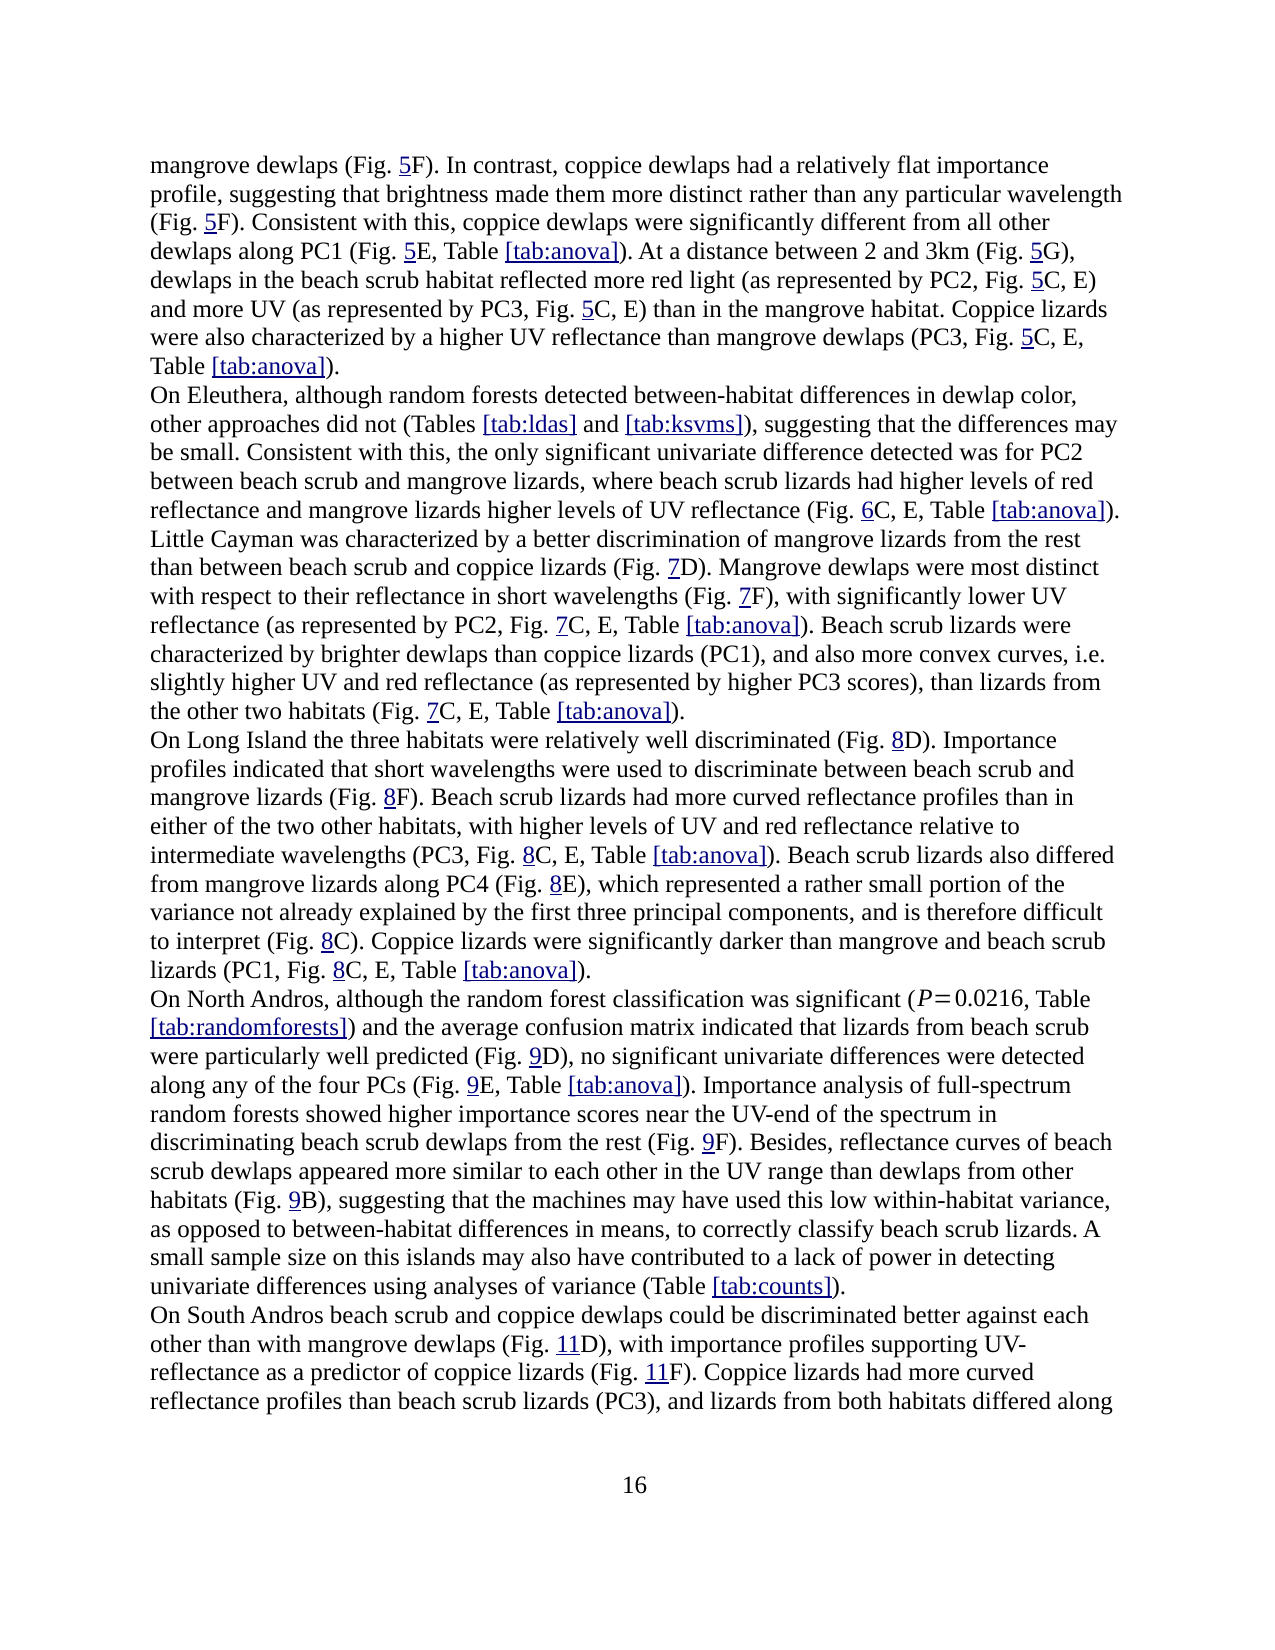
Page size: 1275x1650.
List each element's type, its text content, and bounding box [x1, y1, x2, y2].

text mangrove dewlaps (Fig. 5F). In contrast, coppice dewlaps had a relatively flat importance profile, suggesting that brightness made them more distinct rather than any particular wavelength (Fig. 5F). Consistent with this, coppice dewlaps were significantly different from all other dewlaps along PC1 (Fig. 5E, Table [tab:anova]). At a distance between 2 and 3km (Fig. 5G), dewlaps in the beach scrub habitat reflected more red light (as represented by PC2, Fig. 5C, E) and more UV (as represented by PC3, Fig. 5C, E) than in the mangrove habitat. Coppice lizards were also characterized by a higher UV reflectance than mangrove dewlaps (PC3, Fig. 5C, E, Table [tab:anova]). On Eleuthera, although random forests detected between-habitat differences in dewlap color, other approaches did not (Tables [tab:ldas] and [tab:ksvms]), suggesting that the differences may be small. Consistent with this, the only significant univariate difference detected was for PC2 between beach scrub and mangrove lizards, where beach scrub lizards had higher levels of red reflectance and mangrove lizards higher levels of UV reflectance (Fig. 6C, E, Table [tab:anova]). Little Cayman was characterized by a better discrimination of mangrove lizards from the rest than between beach scrub and coppice lizards (Fig. 7D). Mangrove dewlaps were most distinct with respect to their reflectance in short wavelengths (Fig. 7F), with significantly lower UV reflectance (as represented by PC2, Fig. 7C, E, Table [tab:anova]). Beach scrub lizards were characterized by brighter dewlaps than coppice lizards (PC1), and also more convex curves, i.e. slightly higher UV and red reflectance (as represented by higher PC3 scores), than lizards from the other two habitats (Fig. 7C, E, Table [tab:anova]). On Long Island the three habitats were relatively well discriminated (Fig. 8D). Importance profiles indicated that short wavelengths were used to discriminate between beach scrub and mangrove lizards (Fig. 8F). Beach scrub lizards had more curved reflectance profiles than in either of the two other habitats, with higher levels of UV and red reflectance relative to intermediate wavelengths (PC3, Fig. 8C, E, Table [tab:anova]). Beach scrub lizards also differed from mangrove lizards along PC4 (Fig. 8E), which represented a rather small portion of the variance not already explained by the first three principal components, and is therefore difficult to interpret (Fig. 8C). Coppice lizards were significantly darker than mangrove and beach scrub lizards (PC1, Fig. 8C, E, Table [tab:anova]). On North Andros, although the random forest classification was significant (, Table [tab:randomforests]) and the average confusion matrix indicated that lizards from beach scrub were particularly well predicted (Fig. 9D), no significant univariate differences were detected along any of the four PCs (Fig. 9E, Table [tab:anova]). Importance analysis of full-spectrum random forests showed higher importance scores near the UV-end of the spectrum in discriminating beach scrub dewlaps from the rest (Fig. 9F). Besides, reflectance curves of beach scrub dewlaps appeared more similar to each other in the UV range than dewlaps from other habitats (Fig. 9B), suggesting that the machines may have used this low within-habitat variance, as opposed to between-habitat differences in means, to correctly classify beach scrub lizards. A small sample size on this islands may also have contributed to a lack of power in detecting univariate differences using analyses of variance (Table [tab:counts]). On South Andros beach scrub and coppice dewlaps could be discriminated better against each other than with mangrove dewlaps (Fig. 11D), with importance profiles supporting UV-reflectance as a predictor of coppice lizards (Fig. 11F). Coppice lizards had more curved reflectance profiles than beach scrub lizards (PC3), and lizards from both habitats differed along [150, 150, 1125, 1415]
